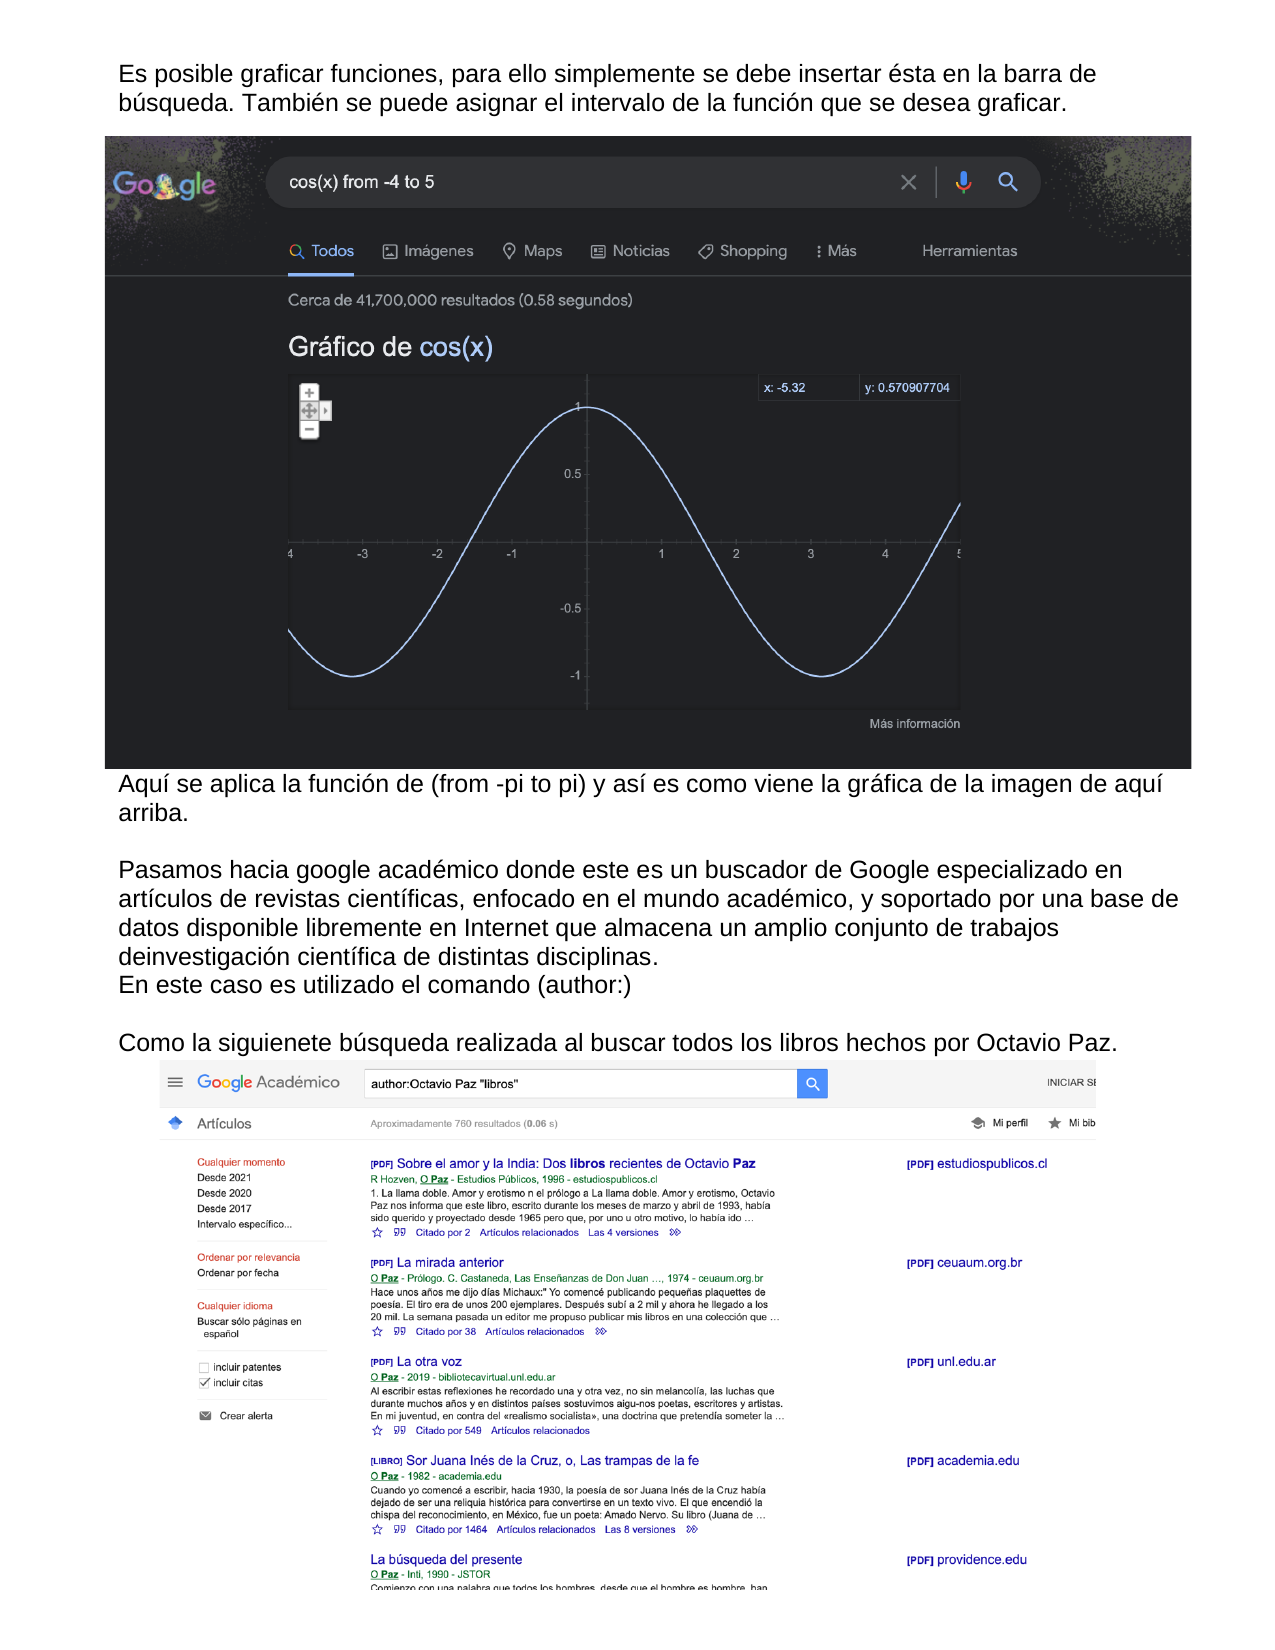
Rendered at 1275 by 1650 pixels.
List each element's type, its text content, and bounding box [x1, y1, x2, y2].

text En este caso es utilizado el comando (author:) [118, 970, 1205, 999]
text Es posible graficar funciones, para ello simplemente se debe insertar ésta en la barra de búsqueda. También se puede asignar el intervalo de la función que se desea graficar. [118, 59, 1205, 117]
text Aquí se aplica la función de (from -pi to pi) y así es como viene la gráfica de la imagen de aquí arriba. [118, 145, 1205, 826]
text Pasamos hacia google académico donde este es un buscador de Google especializado en artículos de revistas científicas, enfocado en el mundo académico, y soportado por una base de datos disponible libremente en Internet que almacena un amplio conjunto de trabajos deinvestigación científica de distintas disciplinas. [118, 855, 1205, 970]
text Como la siguienete búsqueda realizada al buscar todos los libros hechos por Octavio Paz. [118, 1028, 1205, 1056]
